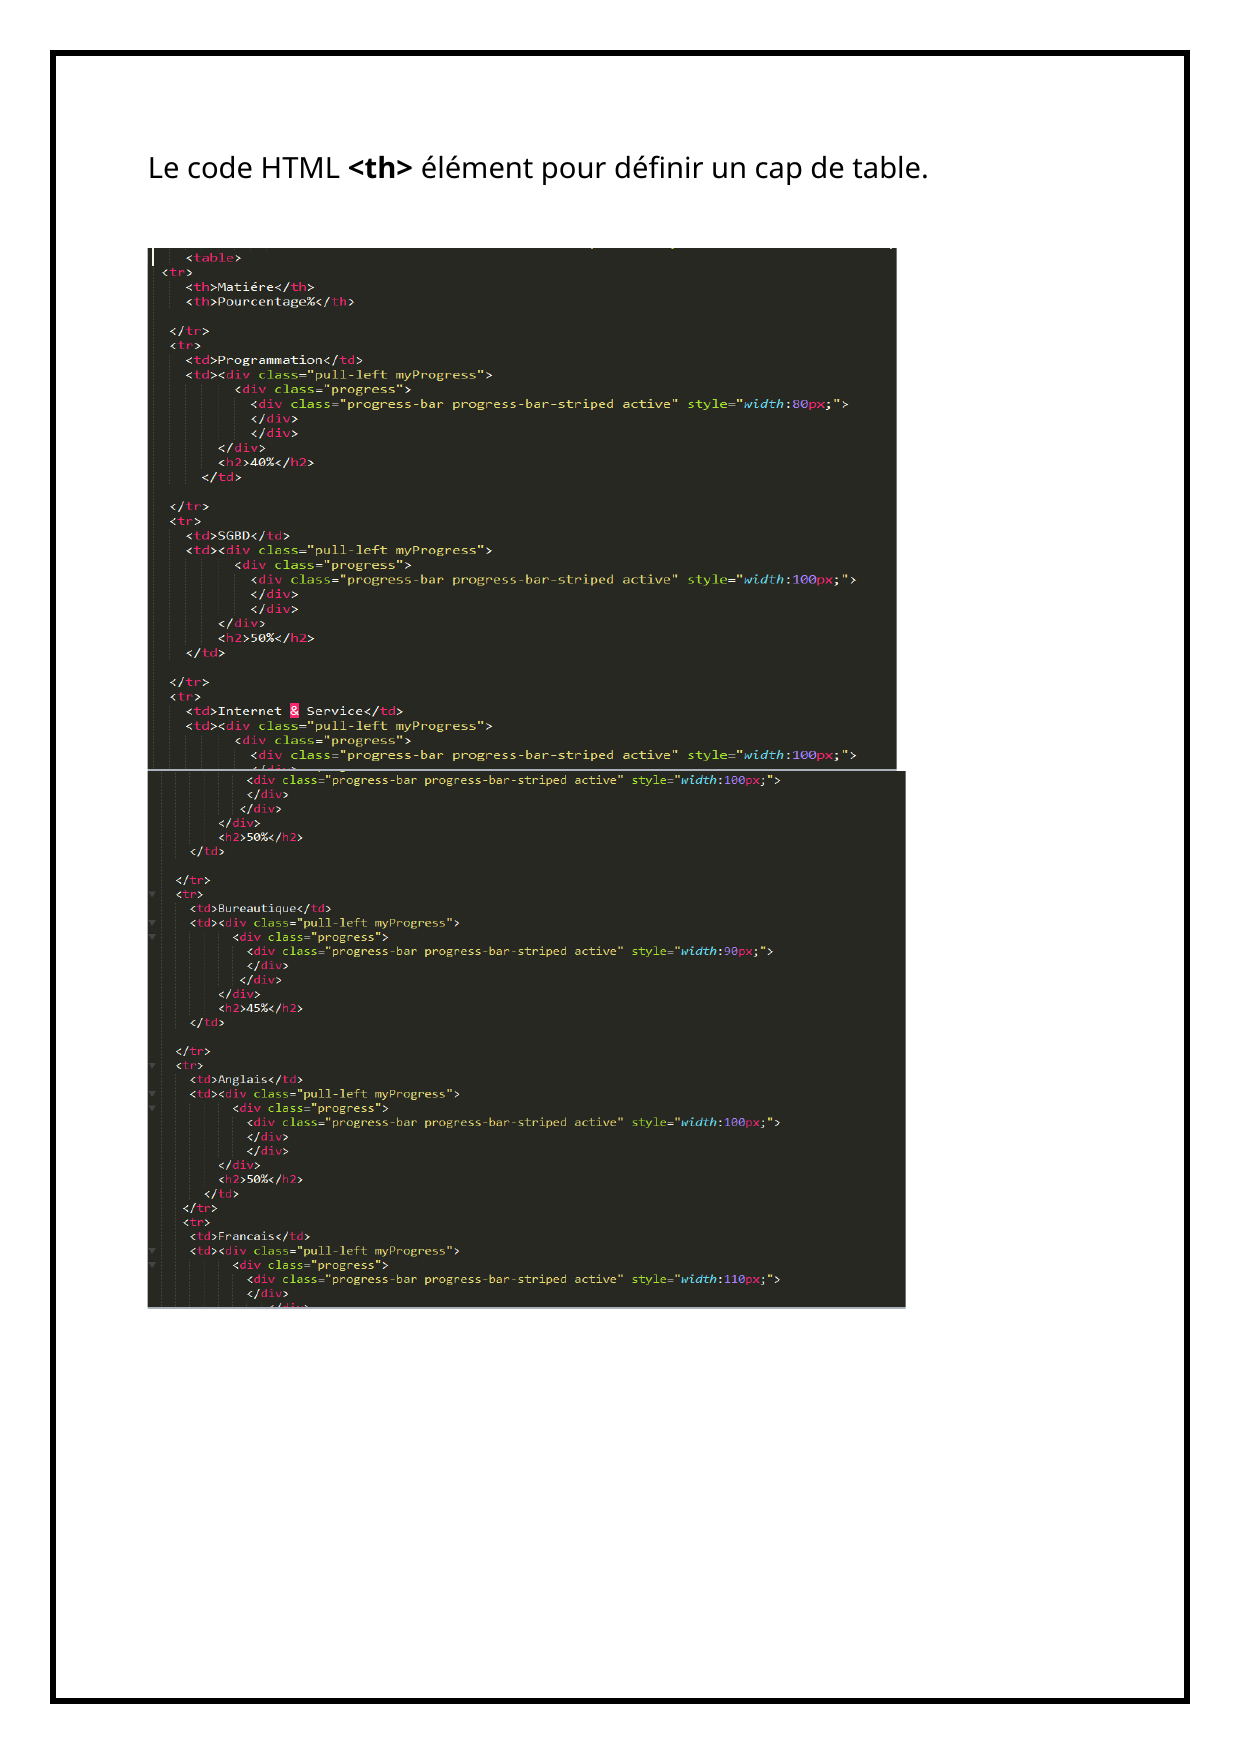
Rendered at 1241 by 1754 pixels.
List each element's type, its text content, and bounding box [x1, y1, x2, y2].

text Le code HTML <th> élément pour définir un cap de table. [148, 148, 1093, 187]
